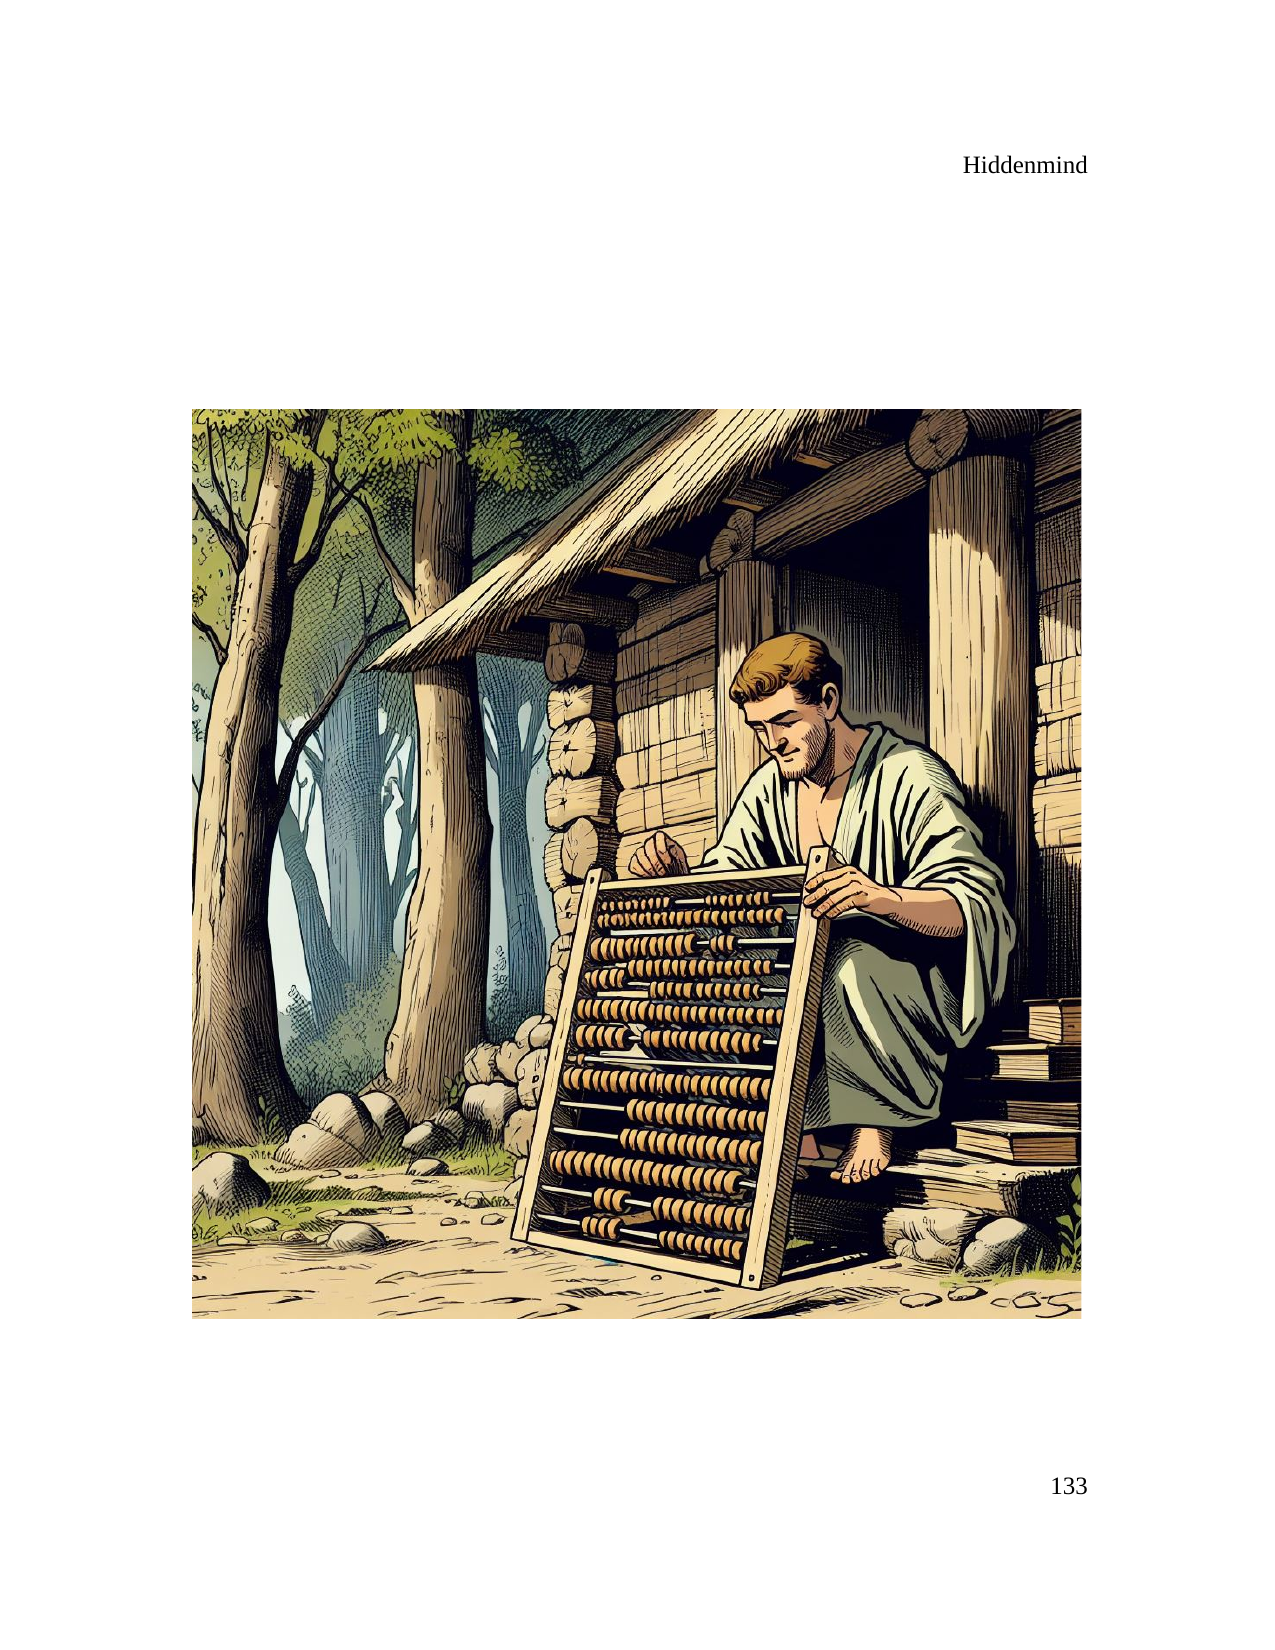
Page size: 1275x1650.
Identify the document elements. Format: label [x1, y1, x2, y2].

picture [192, 409, 1082, 1319]
